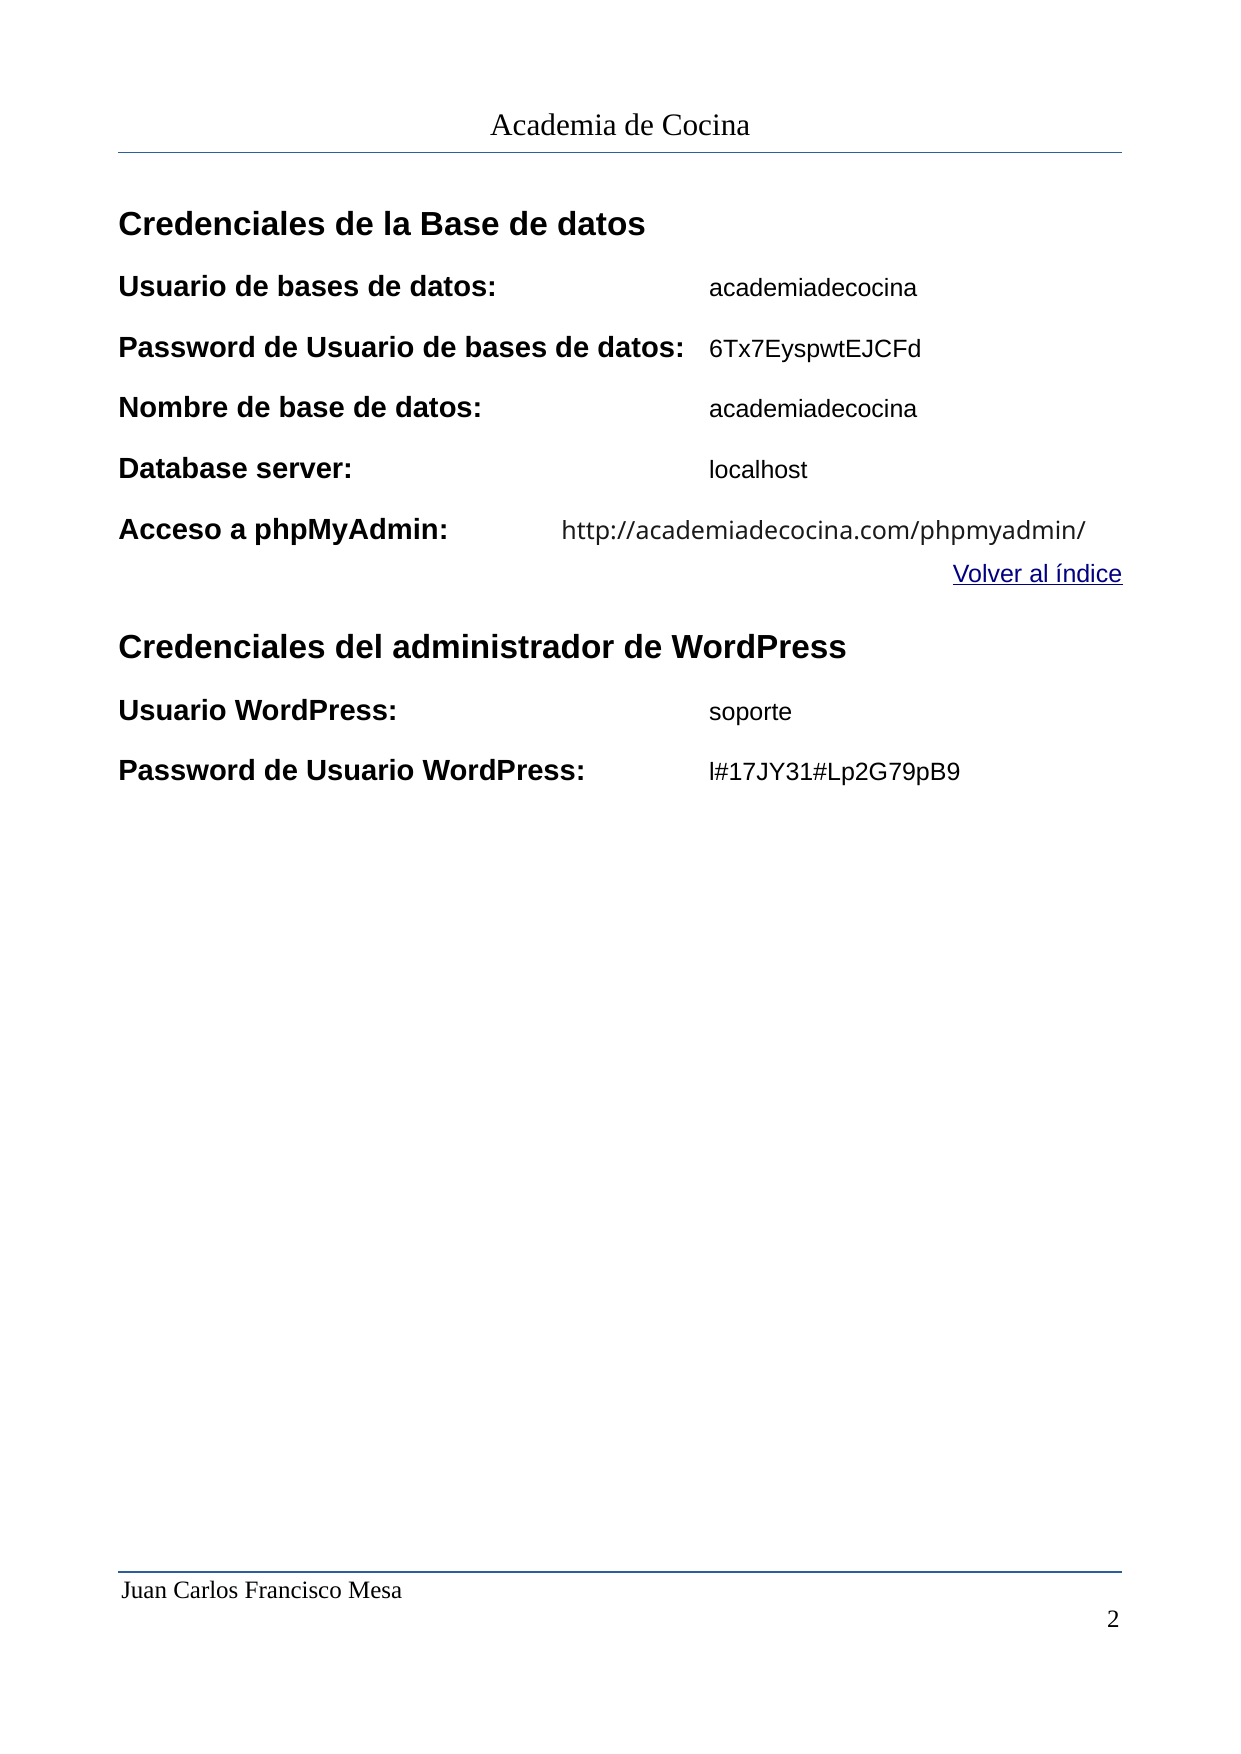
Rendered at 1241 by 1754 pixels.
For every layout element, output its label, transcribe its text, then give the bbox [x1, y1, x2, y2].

subtitle Credenciales de la Base de datos [118, 204, 1122, 242]
subtitle Credenciales del administrador de WordPress [118, 627, 1122, 666]
subtitle Usuario de bases de datos: academiadecocina [118, 269, 1122, 303]
subtitle Password de Usuario de bases de datos: 6Tx7EyspwtEJCFd [118, 330, 1122, 363]
subtitle Password de Usuario WordPress: l#17JY31#Lp2G79pB9 [118, 753, 1122, 787]
subtitle Usuario WordPress: soporte [118, 693, 1122, 726]
subtitle Database server: localhost [118, 451, 1122, 484]
subtitle Nombre de base de datos: academiadecocina [118, 390, 1122, 424]
subtitle Acceso a phpMyAdmin: http://academiadecocina.com/phpmyadmin/ [118, 512, 1122, 546]
text Volver al índice [118, 559, 1122, 588]
